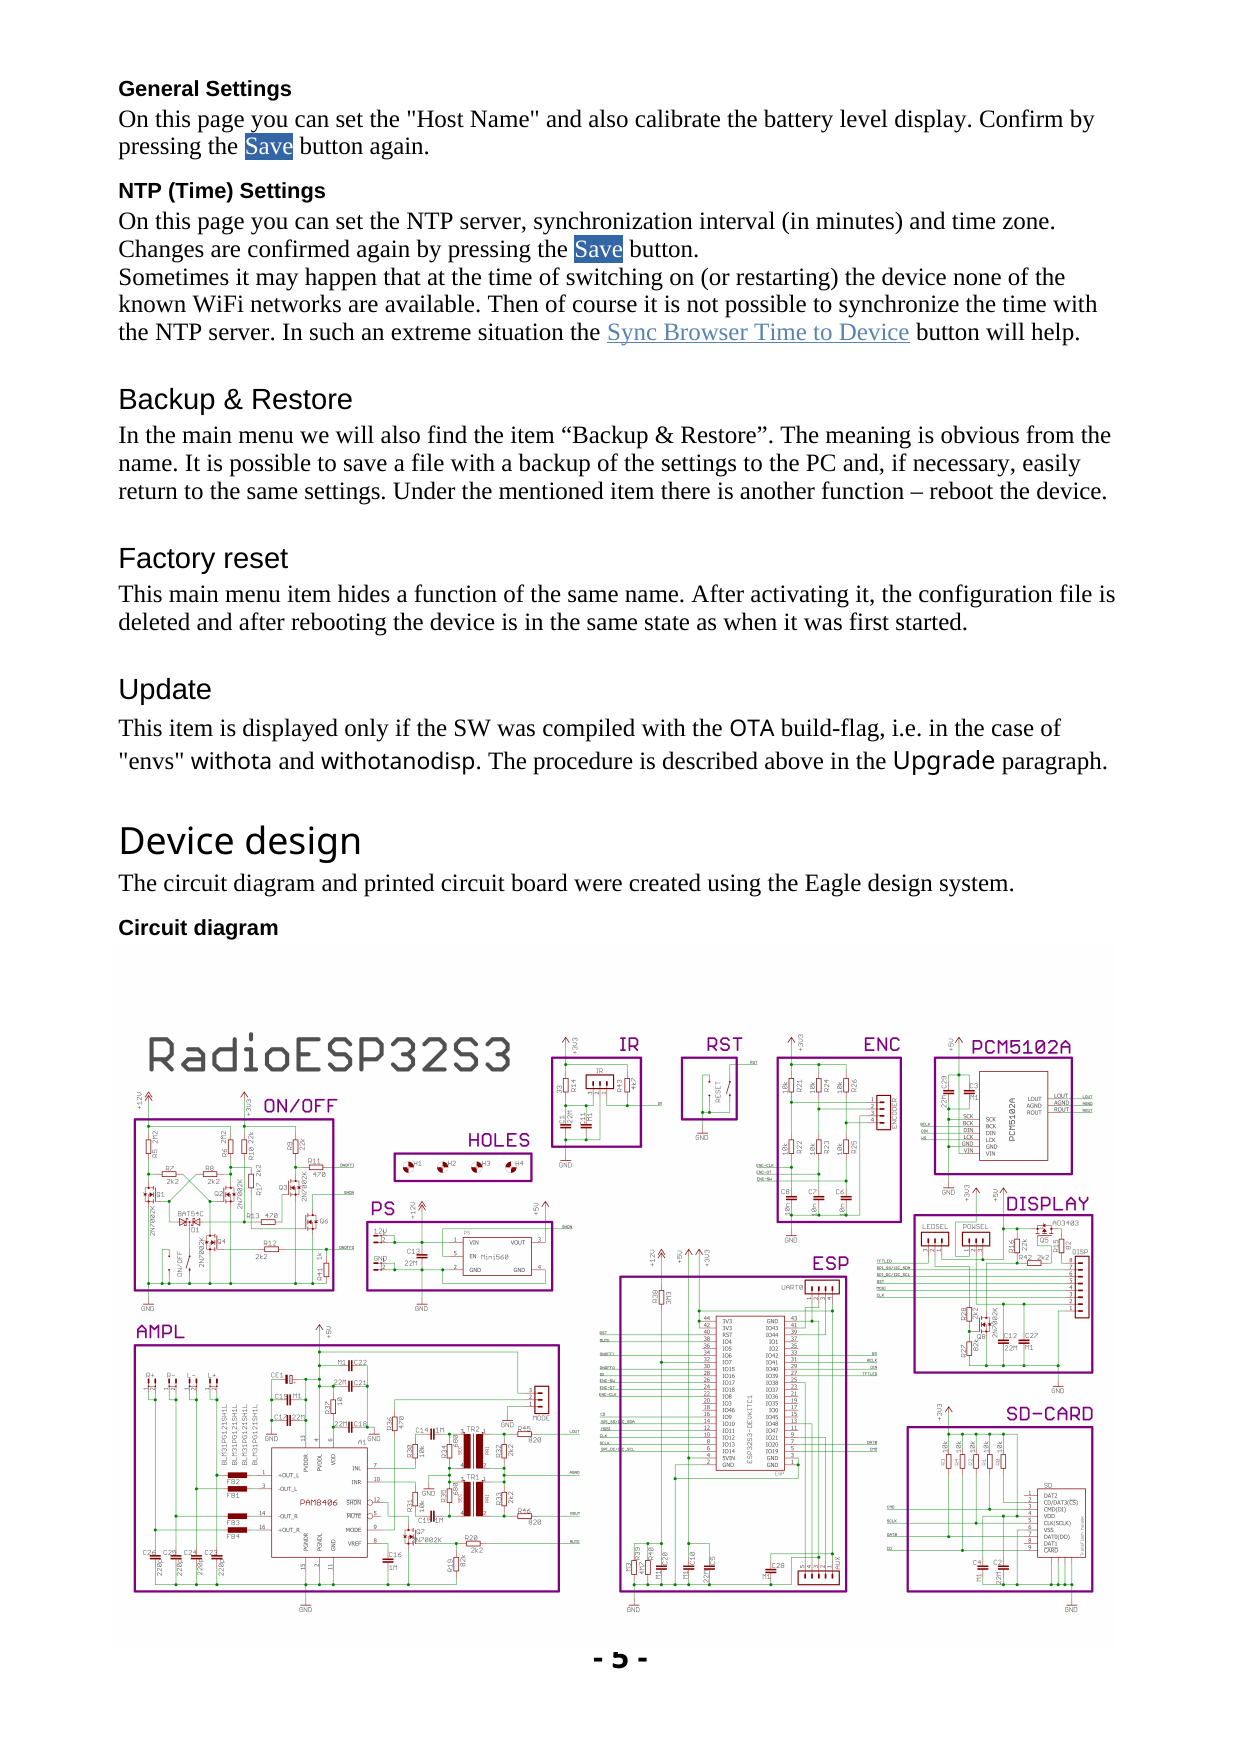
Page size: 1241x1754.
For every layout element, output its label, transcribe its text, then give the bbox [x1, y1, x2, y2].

text Sometimes it may happen that at the time of switching on (or restarting) the device none of the known WiFi networks are available. Then of course it is not possible to synchronize the time with the NTP server. In such an extreme situation the Sync Browser Time to Device button will help. [118, 263, 1122, 346]
text On this page you can set the NTP server, synchronization interval (in minutes) and time zone. Changes are confirmed again by pressing the Save button. [118, 207, 1122, 263]
subtitle Backup & Restore [118, 383, 1122, 416]
subtitle NTP (Time) Settings [118, 179, 1122, 204]
text This main menu item hides a function of the same name. After activating it, the configuration file is deleted and after rebooting the device is in the same state as when it was first started. [118, 581, 1122, 636]
text In the main menu we will also find the item “Backup & Restore”. The meaning is obvious from the name. It is possible to save a file with a backup of the settings to the PC and, if necessary, easily return to the same settings. Under the mentioned item there is another function – reboot the device. [118, 422, 1122, 505]
subtitle General Settings [118, 77, 1122, 101]
text On this page you can set the "Host Name" and also calibrate the battery level display. Confirm by pressing the Save button again. [118, 105, 1122, 160]
picture [112, 941, 1117, 1652]
text This item is displayed only if the SW was compiled with the OTA build-flag, i.e. in the case of "envs" withota and withotanodisp. The procedure is described above in the Upgrade paragraph. [118, 712, 1122, 777]
subtitle Circuit diagram [118, 916, 1122, 940]
subtitle Update [118, 673, 1122, 706]
text The circuit diagram and printed circuit board were created using the Eagle design system. [118, 869, 1122, 897]
subtitle Device design [118, 814, 1122, 865]
subtitle Factory reset [118, 542, 1122, 574]
